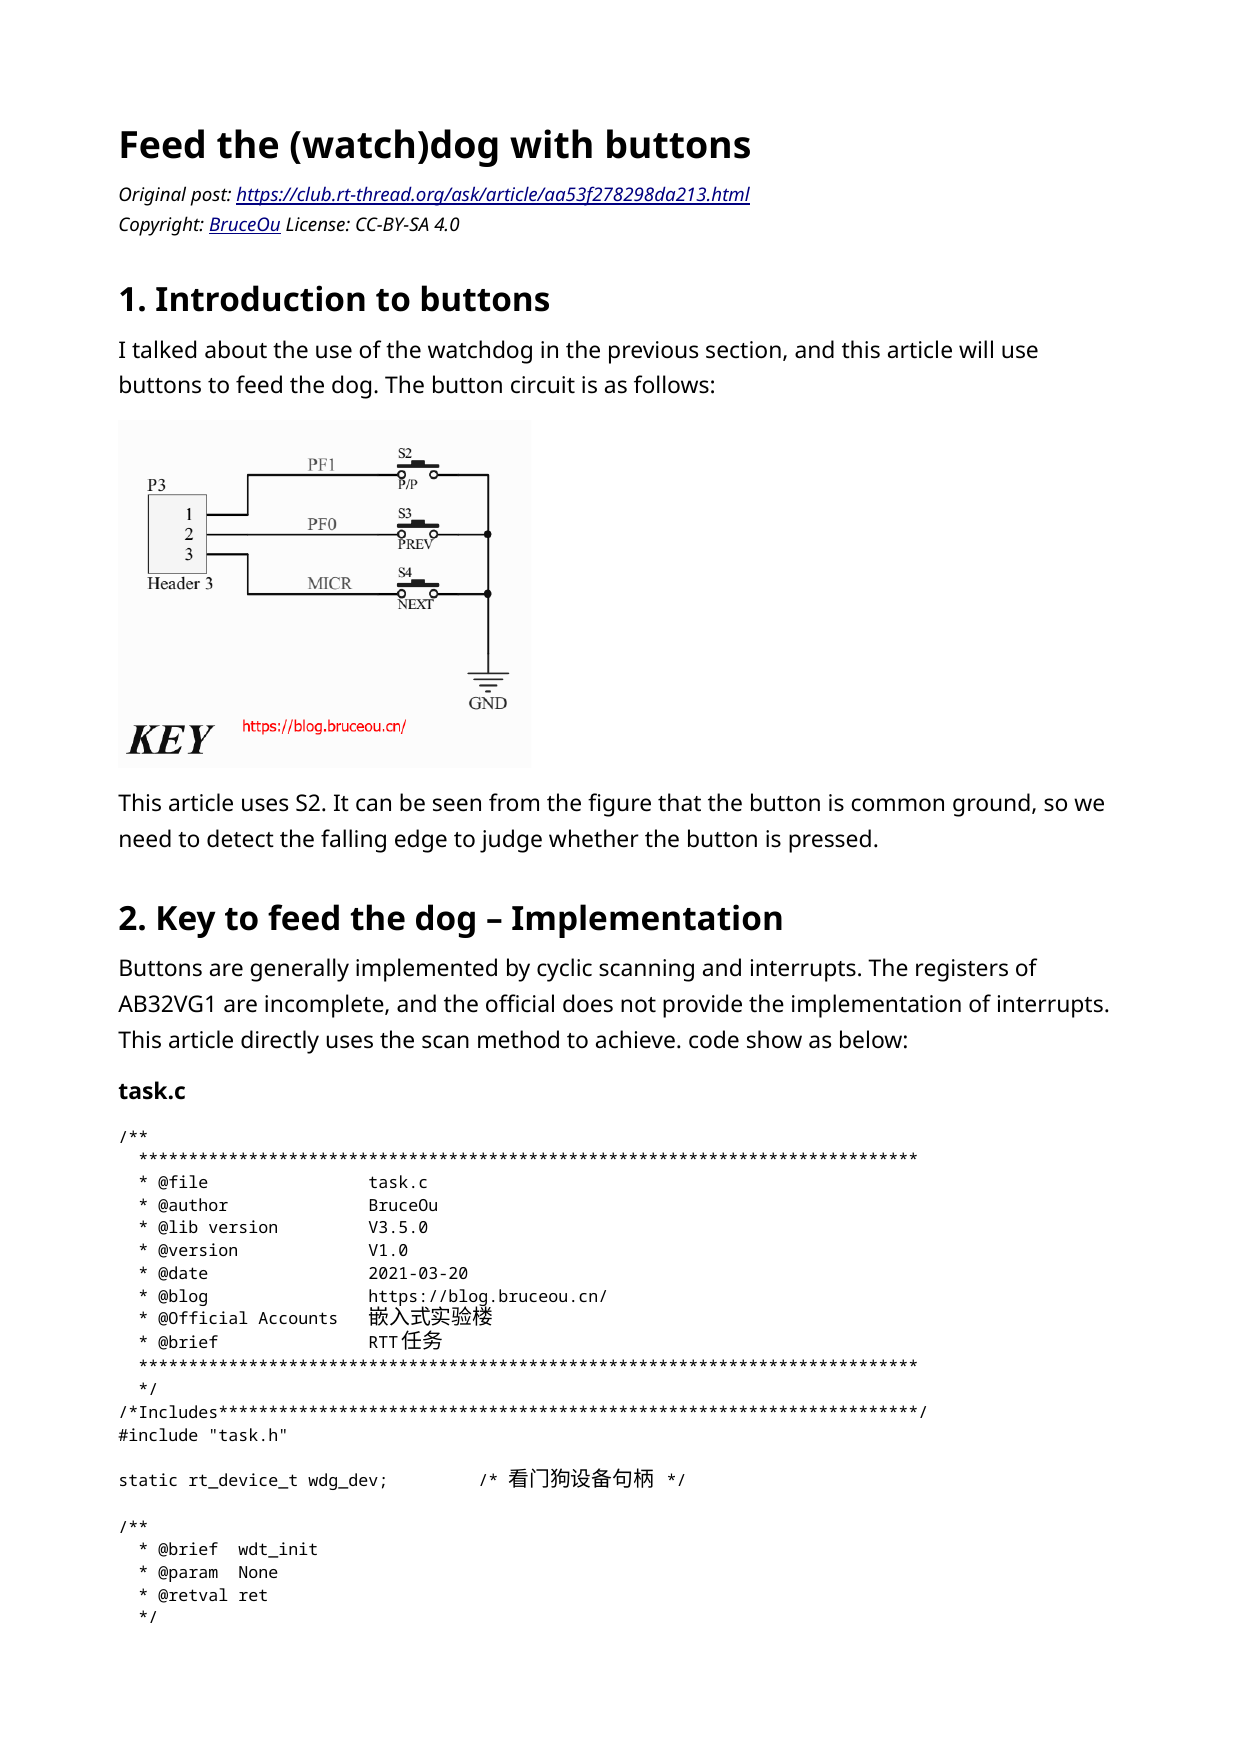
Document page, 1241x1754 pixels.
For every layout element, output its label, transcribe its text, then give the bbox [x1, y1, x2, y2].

text * @brief wdt_init [118, 1538, 1122, 1561]
text Buttons are generally implemented by cyclic scanning and interrupts. The registers of AB32VG1 are incomplete, and the official does not provide the implementation of interrupts. This article directly uses the scan method to achieve. code show as below: [118, 952, 1122, 1055]
text * @retval ret [118, 1583, 1122, 1606]
text static rt_device_t wdg_dev; /* 看门狗设备句柄 */ [118, 1468, 1122, 1493]
text * @file task.c [118, 1171, 1122, 1193]
text /** [118, 1515, 1122, 1538]
text #include "task.h" [118, 1423, 1122, 1446]
text * @param None [118, 1561, 1122, 1583]
text * @author BruceOu [118, 1193, 1122, 1216]
subtitle 2. Key to feed the dog – Implementation [118, 894, 1122, 940]
text Copyright: BruceOu License: CC-BY-SA 4.0 [118, 211, 1122, 236]
text * @brief RTT任务 [118, 1331, 1122, 1355]
text * @date 2021-03-20 [118, 1261, 1122, 1284]
text ****************************************************************************** [118, 1148, 1122, 1171]
picture [118, 420, 532, 768]
text * @Official Accounts 嵌入式实验楼 [118, 1307, 1122, 1331]
text /** [118, 1125, 1122, 1148]
text */ [118, 1606, 1122, 1629]
text /*Includes**********************************************************************/ [118, 1400, 1122, 1423]
text * @blog https://blog.bruceou.cn/ [118, 1284, 1122, 1307]
text */ [118, 1378, 1122, 1400]
text task.c [118, 1075, 1122, 1106]
text ****************************************************************************** [118, 1355, 1122, 1378]
subtitle Feed the (watch)dog with buttons [118, 118, 1122, 169]
text I talked about the use of the watchdog in the previous section, and this article will use buttons to feed the dog. The button circuit is as follows: [118, 333, 1122, 401]
text Original post: https://club.rt-thread.org/ask/article/aa53f278298da213.html [118, 182, 1122, 207]
text This article uses S2. It can be seen from the figure that the button is common ground, so we need to detect the falling edge to judge whether the button is pressed. [118, 787, 1122, 854]
text * @version V1.0 [118, 1239, 1122, 1261]
text * @lib version V3.5.0 [118, 1216, 1122, 1239]
subtitle 1. Introduction to buttons [118, 276, 1122, 321]
